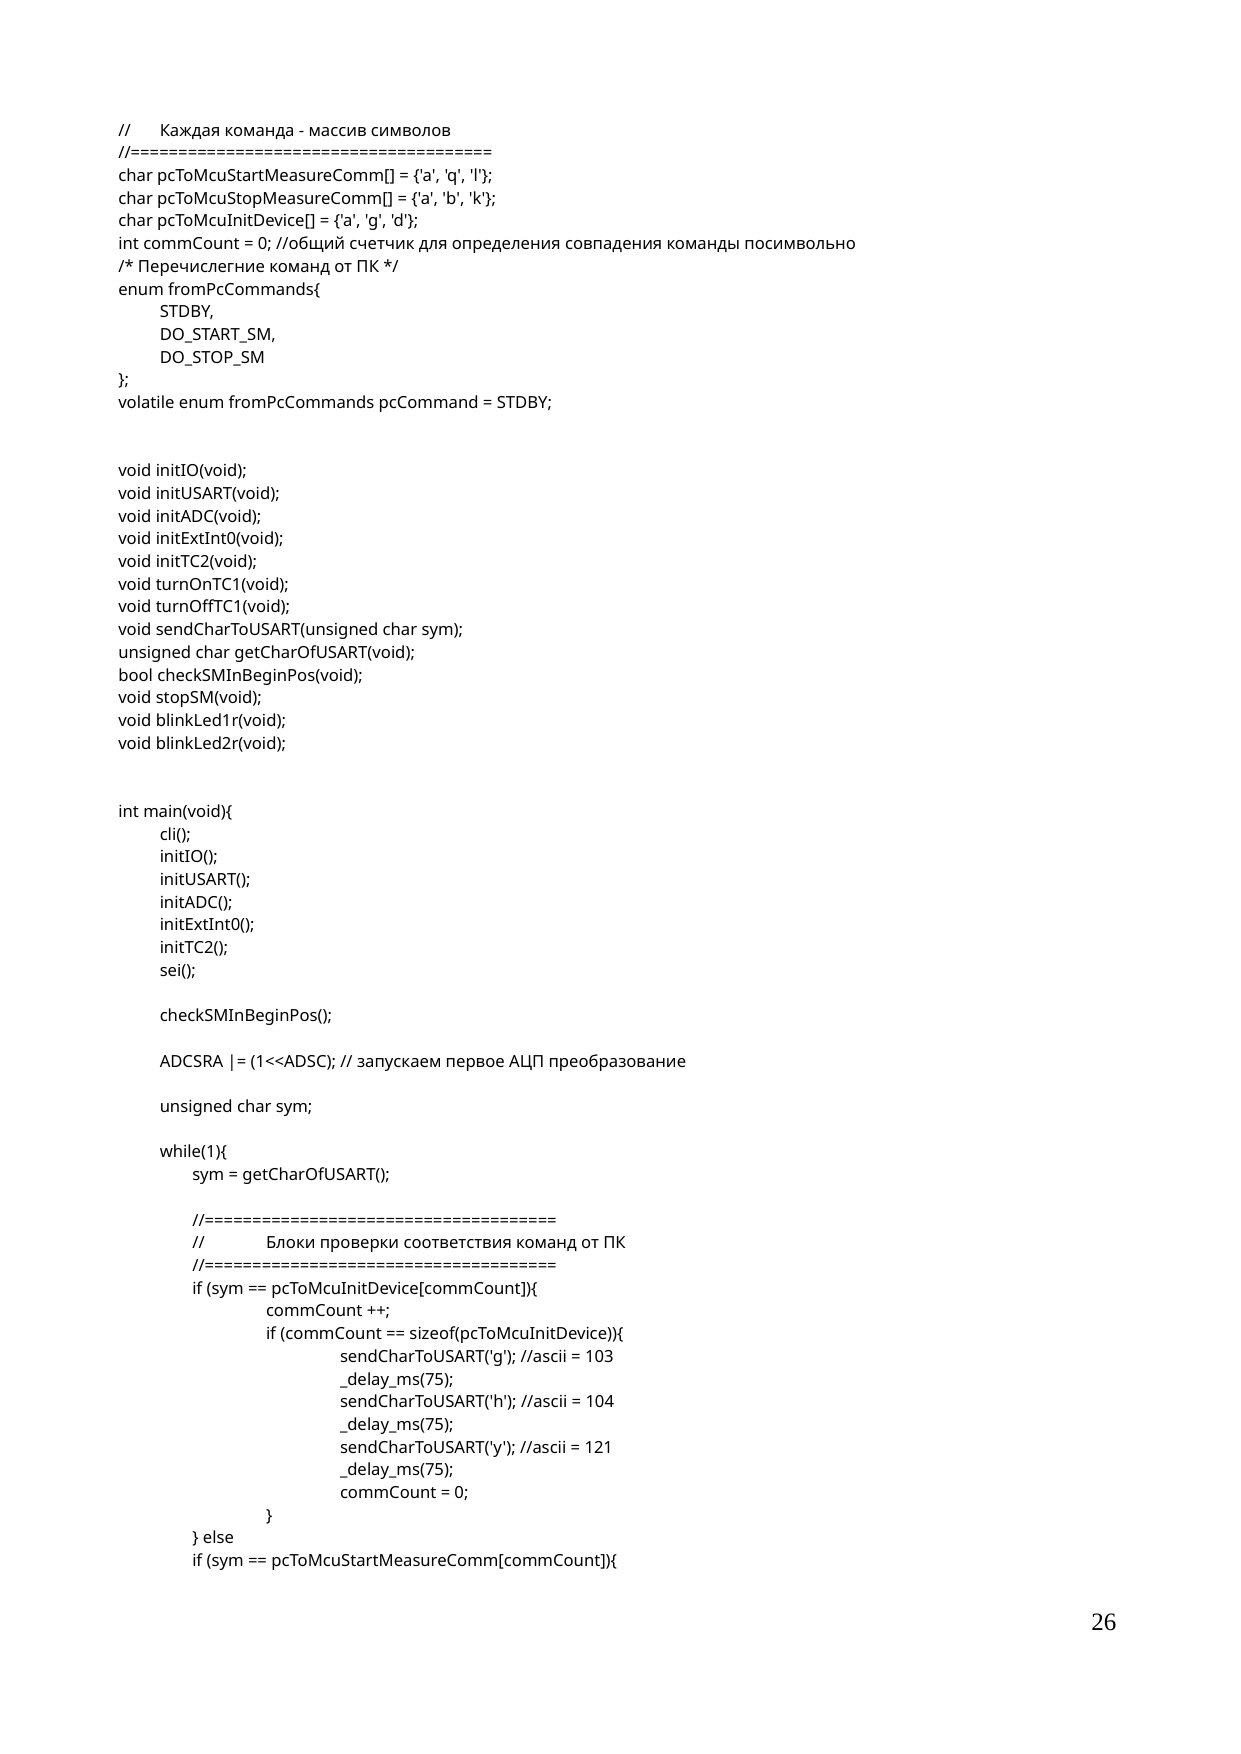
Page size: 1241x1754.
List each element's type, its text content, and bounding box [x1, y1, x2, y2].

text }; [118, 368, 1122, 391]
text initIO(); [118, 845, 1122, 867]
text volatile enum fromPcCommands pcCommand = STDBY; [118, 391, 1122, 413]
text initADC(); [118, 890, 1122, 913]
text /* Перечислегние команд от ПК */ [118, 254, 1122, 277]
text void stopSM(void); [118, 686, 1122, 708]
text commCount ++; [118, 1299, 1122, 1322]
text DO_START_SM, [118, 322, 1122, 345]
text void turnOnTC1(void); [118, 572, 1122, 595]
text enum fromPcCommands{ [118, 277, 1122, 300]
text sym = getCharOfUSART(); [118, 1163, 1122, 1185]
text void blinkLed2r(void); [118, 731, 1122, 754]
text //===================================== [118, 1253, 1122, 1276]
text if (sym == pcToMcuStartMeasureComm[commCount]){ [118, 1549, 1122, 1571]
text void blinkLed1r(void); [118, 708, 1122, 731]
text DO_STOP_SM [118, 345, 1122, 368]
text void initIO(void); [118, 459, 1122, 481]
text if (commCount == sizeof(pcToMcuInitDevice)){ [118, 1322, 1122, 1344]
text void initADC(void); [118, 504, 1122, 527]
text char pcToMcuStopMeasureComm[] = {'a', 'b', 'k'}; [118, 186, 1122, 209]
text _delay_ms(75); [118, 1367, 1122, 1390]
text cli(); [118, 822, 1122, 845]
text _delay_ms(75); [118, 1412, 1122, 1435]
text sei(); [118, 958, 1122, 981]
text void turnOffTC1(void); [118, 595, 1122, 618]
text sendCharToUSART('y'); //ascii = 121 [118, 1435, 1122, 1458]
text } else [118, 1526, 1122, 1549]
text //====================================== [118, 141, 1122, 163]
text //===================================== [118, 1208, 1122, 1231]
text int main(void){ [118, 799, 1122, 822]
text void sendCharToUSART(unsigned char sym); [118, 618, 1122, 640]
text STDBY, [118, 300, 1122, 322]
text sendCharToUSART('g'); //ascii = 103 [118, 1344, 1122, 1367]
text commCount = 0; [118, 1481, 1122, 1503]
text void initTC2(void); [118, 549, 1122, 572]
text unsigned char sym; [118, 1094, 1122, 1117]
text checkSMInBeginPos(); [118, 1004, 1122, 1026]
text int commCount = 0; //общий счетчик для определения совпадения команды посимвольно [118, 232, 1122, 254]
text ADCSRA |= (1<<ADSC); // запускаем первое АЦП преобразование [118, 1049, 1122, 1072]
text unsigned char getCharOfUSART(void); [118, 640, 1122, 663]
text char pcToMcuInitDevice[] = {'a', 'g', 'd'}; [118, 209, 1122, 232]
text // Каждая команда - массив символов [118, 118, 1122, 141]
text _delay_ms(75); [118, 1458, 1122, 1481]
text if (sym == pcToMcuInitDevice[commCount]){ [118, 1276, 1122, 1299]
text } [118, 1503, 1122, 1526]
text void initExtInt0(void); [118, 527, 1122, 549]
text // Блоки проверки соответствия команд от ПК [118, 1231, 1122, 1253]
text initExtInt0(); [118, 913, 1122, 936]
text initUSART(); [118, 867, 1122, 890]
text void initUSART(void); [118, 481, 1122, 504]
text while(1){ [118, 1140, 1122, 1163]
text bool checkSMInBeginPos(void); [118, 663, 1122, 686]
text initTC2(); [118, 936, 1122, 958]
text sendCharToUSART('h'); //ascii = 104 [118, 1390, 1122, 1412]
text char pcToMcuStartMeasureComm[] = {'a', 'q', 'l'}; [118, 163, 1122, 186]
